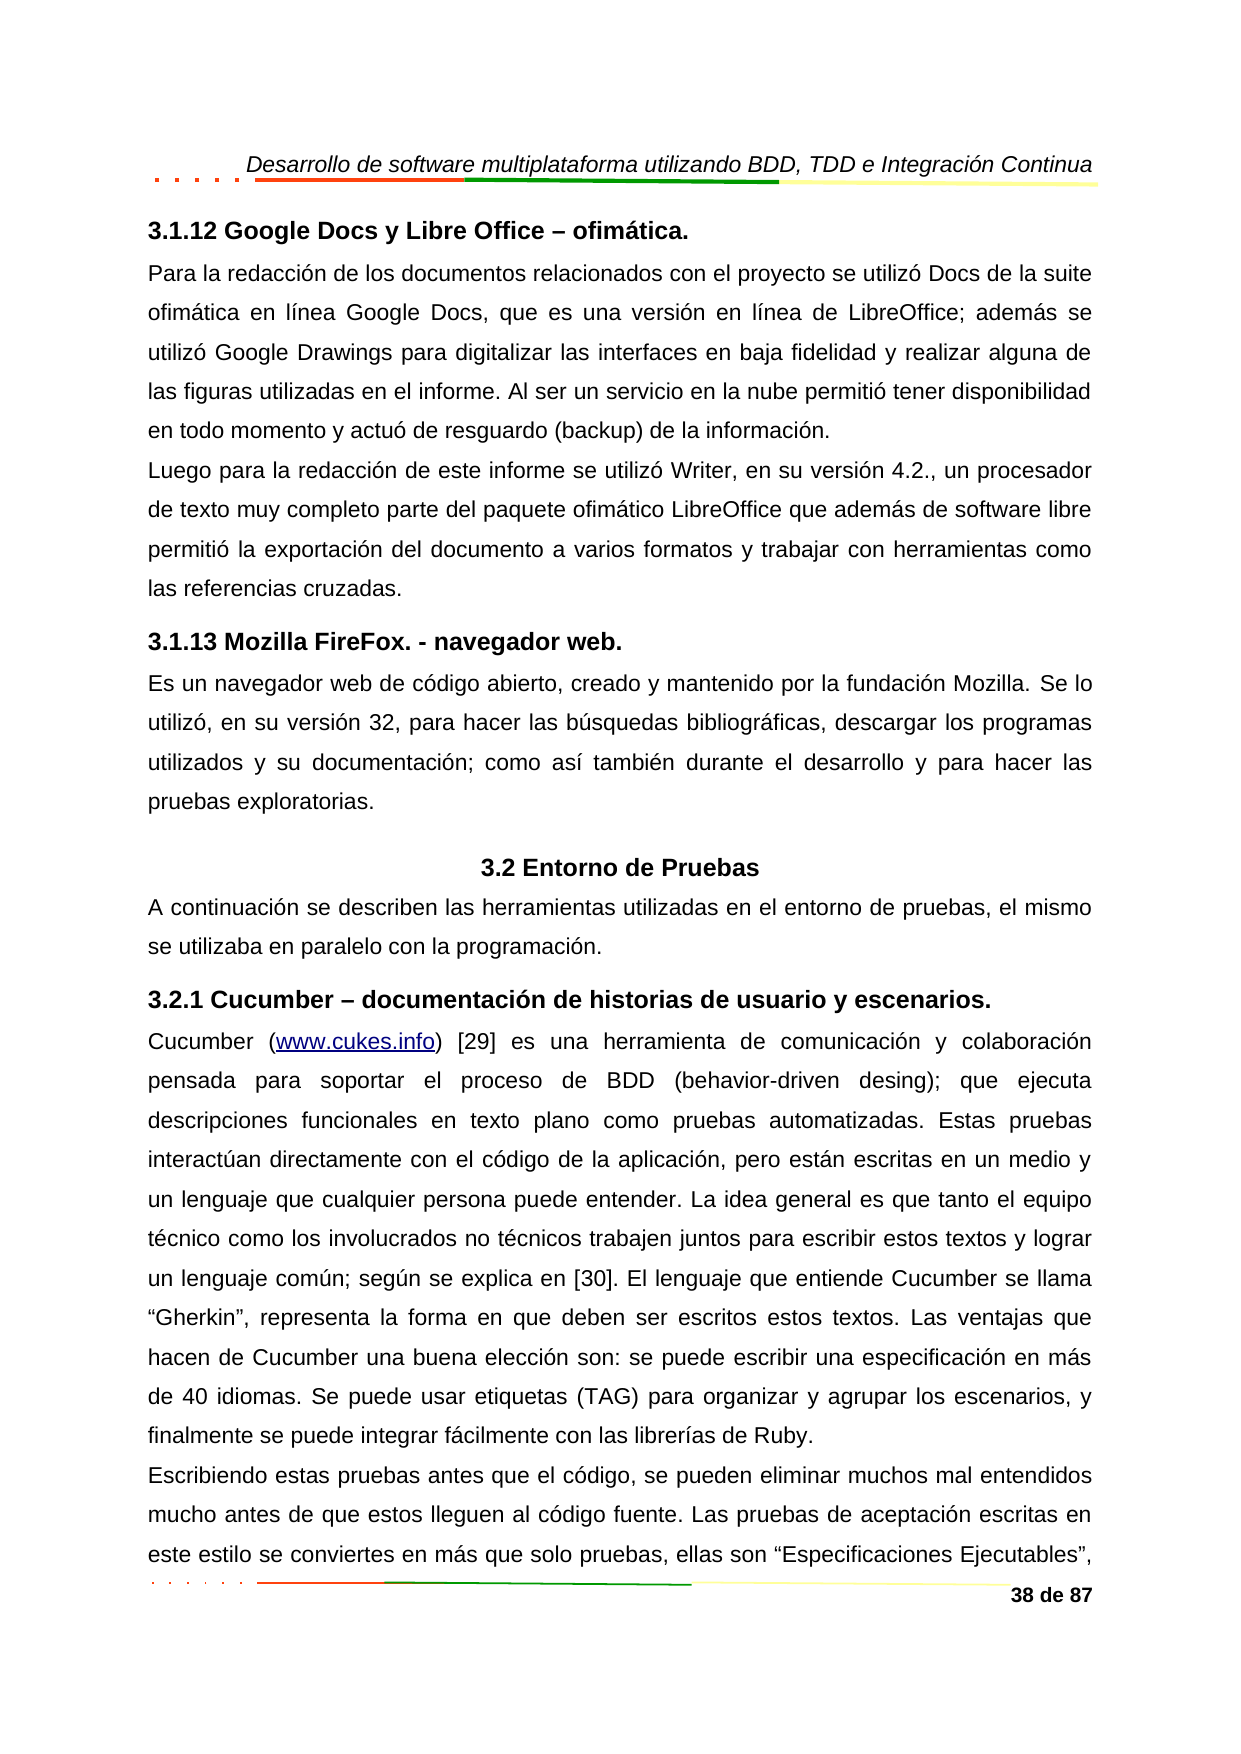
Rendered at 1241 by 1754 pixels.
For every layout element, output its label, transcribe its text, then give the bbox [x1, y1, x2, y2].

text Cucumber (www.cukes.info) [29] es una herramienta de comunicación y colaboración pensada para soportar el proceso de BDD (behavior-driven desing); que ejecuta descripciones funcionales en texto plano como pruebas automatizadas. Estas pruebas interactúan directamente con el código de la aplicación, pero están escritas en un medio y un lenguaje que cualquier persona puede entender. La idea general es que tanto el equipo técnico como los involucrados no técnicos trabajen juntos para escribir estos textos y lograr un lenguaje común; según se explica en [30]. El lenguaje que entiende Cucumber se llama “Gherkin”, representa la forma en que deben ser escritos estos textos. Las ventajas que hacen de Cucumber una buena elección son: se puede escribir una especificación en más de 40 idiomas. Se puede usar etiquetas (TAG) para organizar y agrupar los escenarios, y finalmente se puede integrar fácilmente con las librerías de Ruby. [148, 1028, 1093, 1449]
subtitle 3.2 Entorno de Pruebas [148, 853, 1093, 881]
text A continuación se describen las herramientas utilizadas en el entorno de pruebas, el mismo se utilizaba en paralelo con la programación. [148, 894, 1093, 960]
text Luego para la redacción de este informe se utilizó Writer, en su versión 4.2., un procesador de texto muy completo parte del paquete ofimático LibreOffice que además de software libre permitió la exportación del documento a varios formatos y trabajar con herramientas como las referencias cruzadas. [148, 457, 1093, 602]
list 3.1.12 Google Docs y Libre Office – ofimática. [148, 216, 1093, 245]
text Escribiendo estas pruebas antes que el código, se pueden eliminar muchos mal entendidos mucho antes de que estos lleguen al código fuente. Las pruebas de aceptación escritas en este estilo se conviertes en más que solo pruebas, ellas son “Especificaciones Ejecutables”, [148, 1462, 1093, 1567]
text 3.2.1 Cucumber – documentación de historias de usuario y escenarios. [148, 984, 1093, 1013]
text Es un navegador web de código abierto, creado y mantenido por la fundación Mozilla. Se lo utilizó, en su versión 32, para hacer las búsquedas bibliográficas, descargar los programas utilizados y su documentación; como así también durante el desarrollo y para hacer las pruebas exploratorias. [148, 670, 1093, 814]
text Para la redacción de los documentos relacionados con el proyecto se utilizó Docs de la suite ofimática en línea Google Docs, que es una versión en línea de LibreOffice; además se utilizó Google Drawings para digitalizar las interfaces en baja fidelidad y realizar alguna de las figuras utilizadas en el informe. Al ser un servicio en la nube permitió tener disponibilidad en todo momento y actuó de resguardo (backup) de la información. [148, 259, 1093, 444]
list 3.1.13 Mozilla FireFox. - navegador web. [148, 627, 1093, 655]
